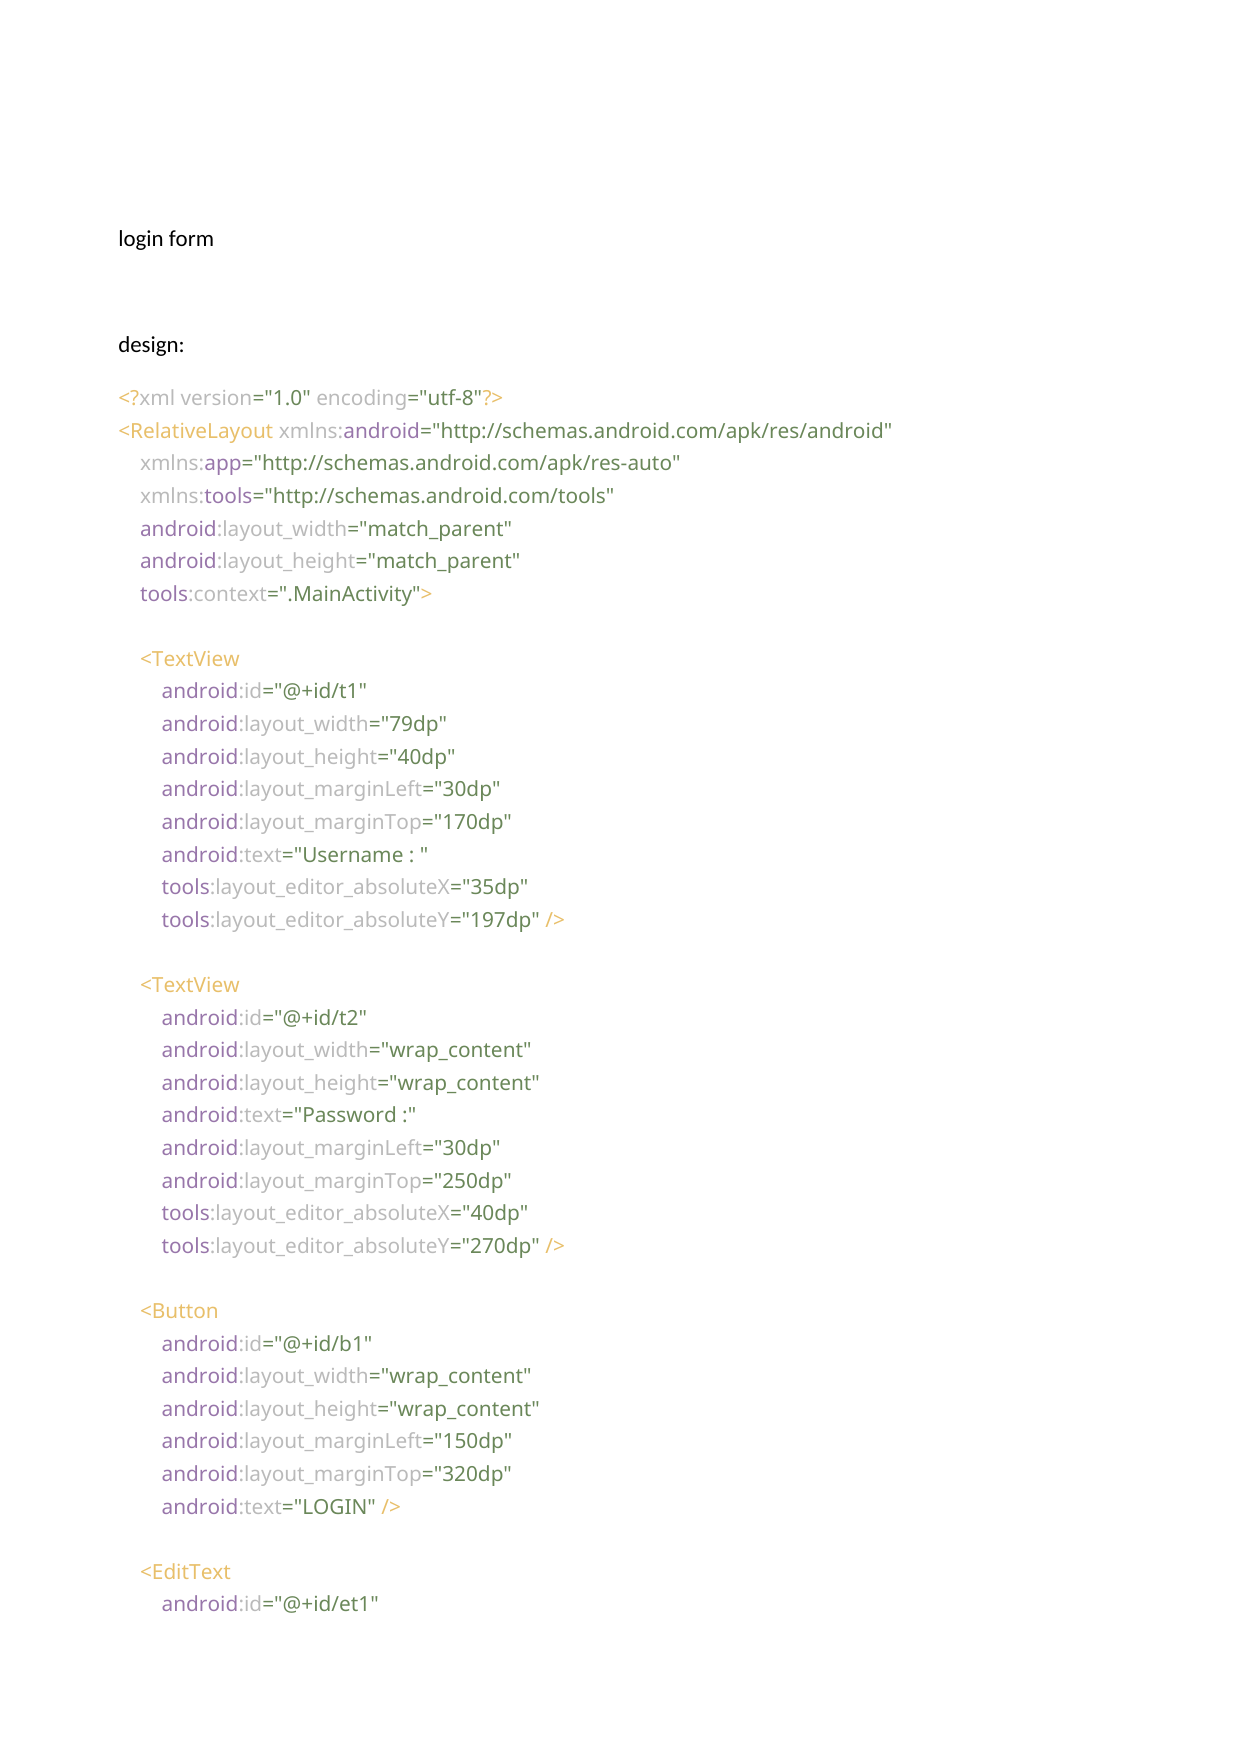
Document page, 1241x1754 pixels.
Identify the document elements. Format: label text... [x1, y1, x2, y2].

text login form [118, 224, 1122, 252]
text design: [118, 330, 1122, 358]
text <?xml version="1.0" encoding="utf-8"?> <RelativeLayout xmlns:android="http://schemas.android.com/apk/res/android" xmlns:app="http://schemas.android.com/apk/res-auto" xmlns:tools="http://schemas.android.com/tools" android:layout_width="match_parent" android:layout_height="match_parent" tools:context=".MainActivity"> <TextView android:id="@+id/t1" android:layout_width="79dp" android:layout_height="40dp" android:layout_marginLeft="30dp" android:layout_marginTop="170dp" android:text="Username : " tools:layout_editor_absoluteX="35dp" tools:layout_editor_absoluteY="197dp" /> <TextView android:id="@+id/t2" android:layout_width="wrap_content" android:layout_height="wrap_content" android:text="Password :" android:layout_marginLeft="30dp" android:layout_marginTop="250dp" tools:layout_editor_absoluteX="40dp" tools:layout_editor_absoluteY="270dp" /> <Button android:id="@+id/b1" android:layout_width="wrap_content" android:layout_height="wrap_content" android:layout_marginLeft="150dp" android:layout_marginTop="320dp" android:text="LOGIN" /> <EditText android:id="@+id/et1" [118, 383, 1122, 1618]
